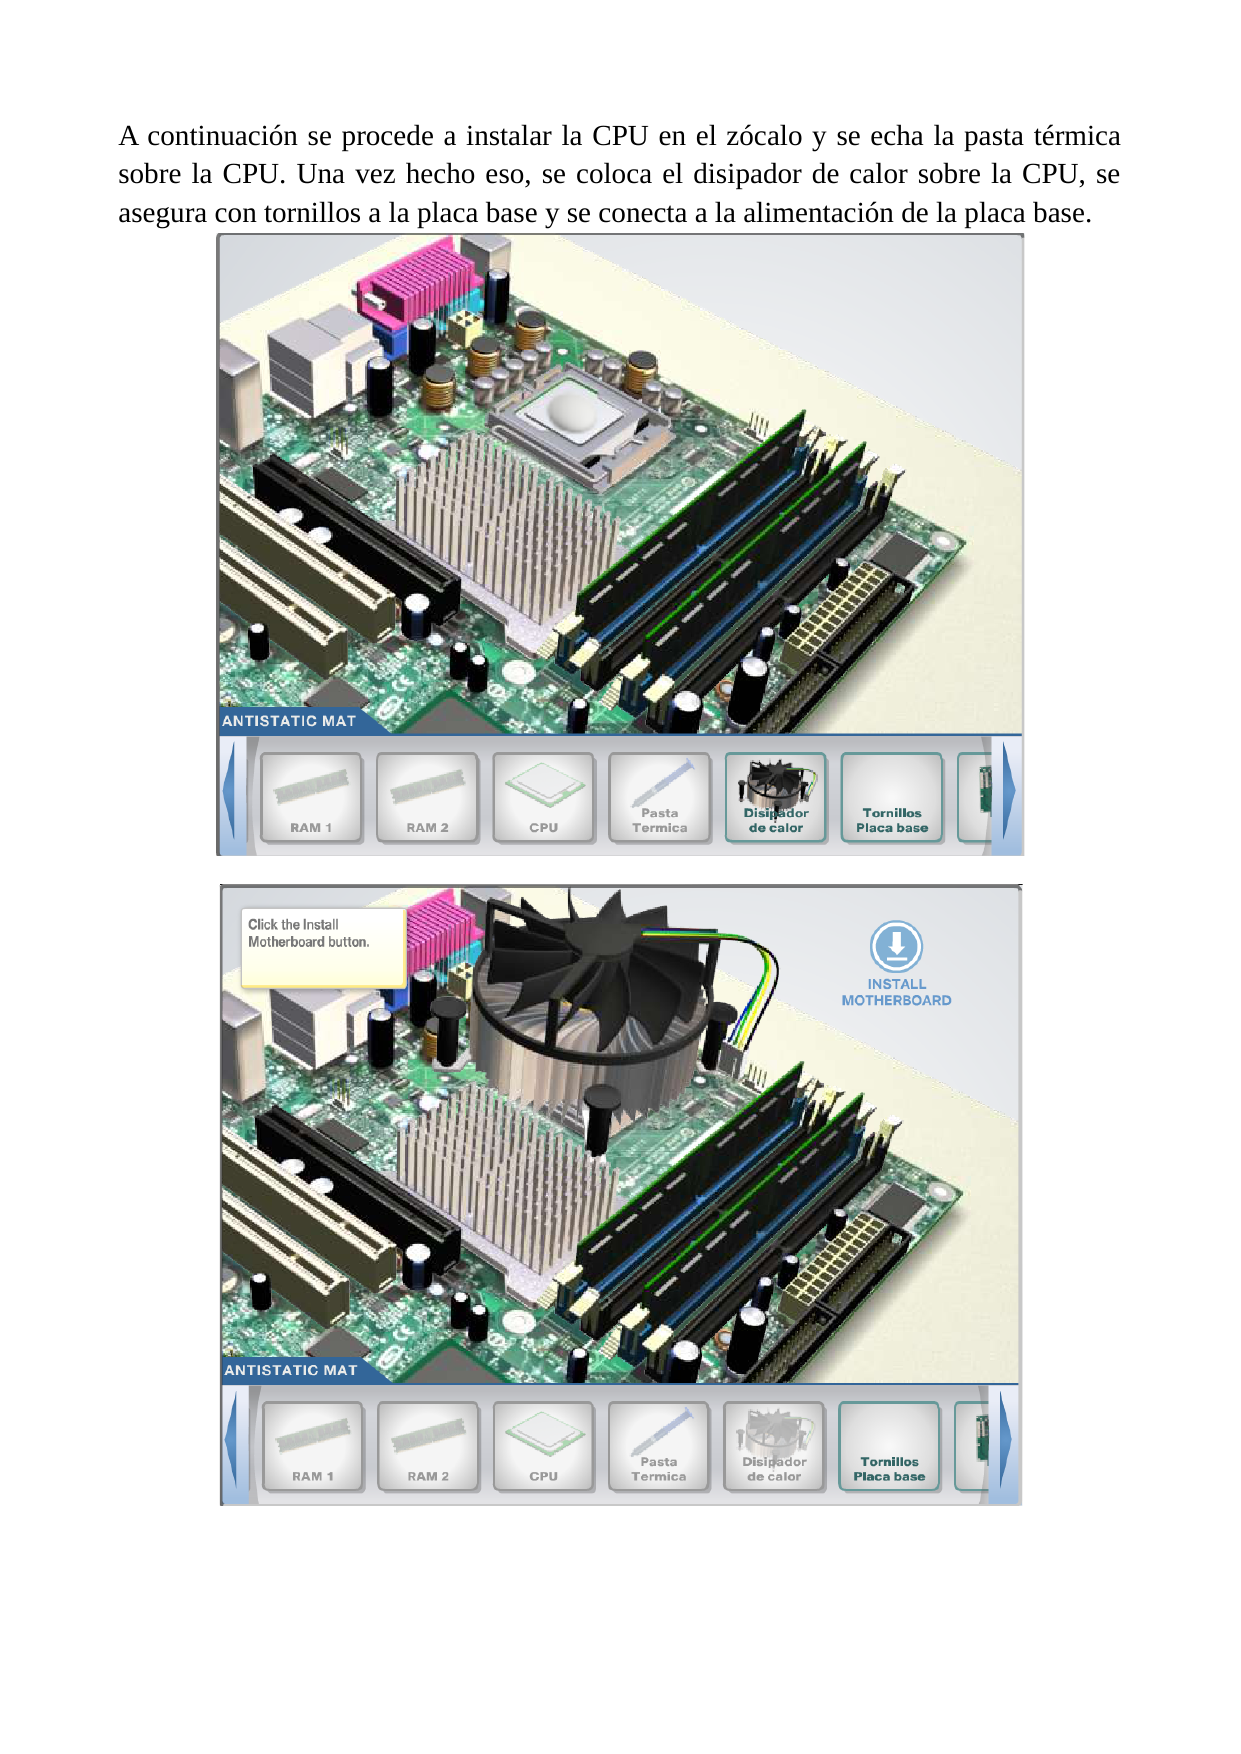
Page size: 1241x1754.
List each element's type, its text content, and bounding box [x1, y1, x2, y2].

picture [219, 884, 1023, 1506]
text A continuación se procede a instalar la CPU en el zócalo y se echa la pasta térmica sobre la CPU. Una vez hecho eso, se coloca el disipador de calor sobre la CPU, se asegura con tornillos a la placa base y se conecta a la alimentación de la placa base. [118, 118, 1122, 229]
picture [216, 233, 1025, 856]
